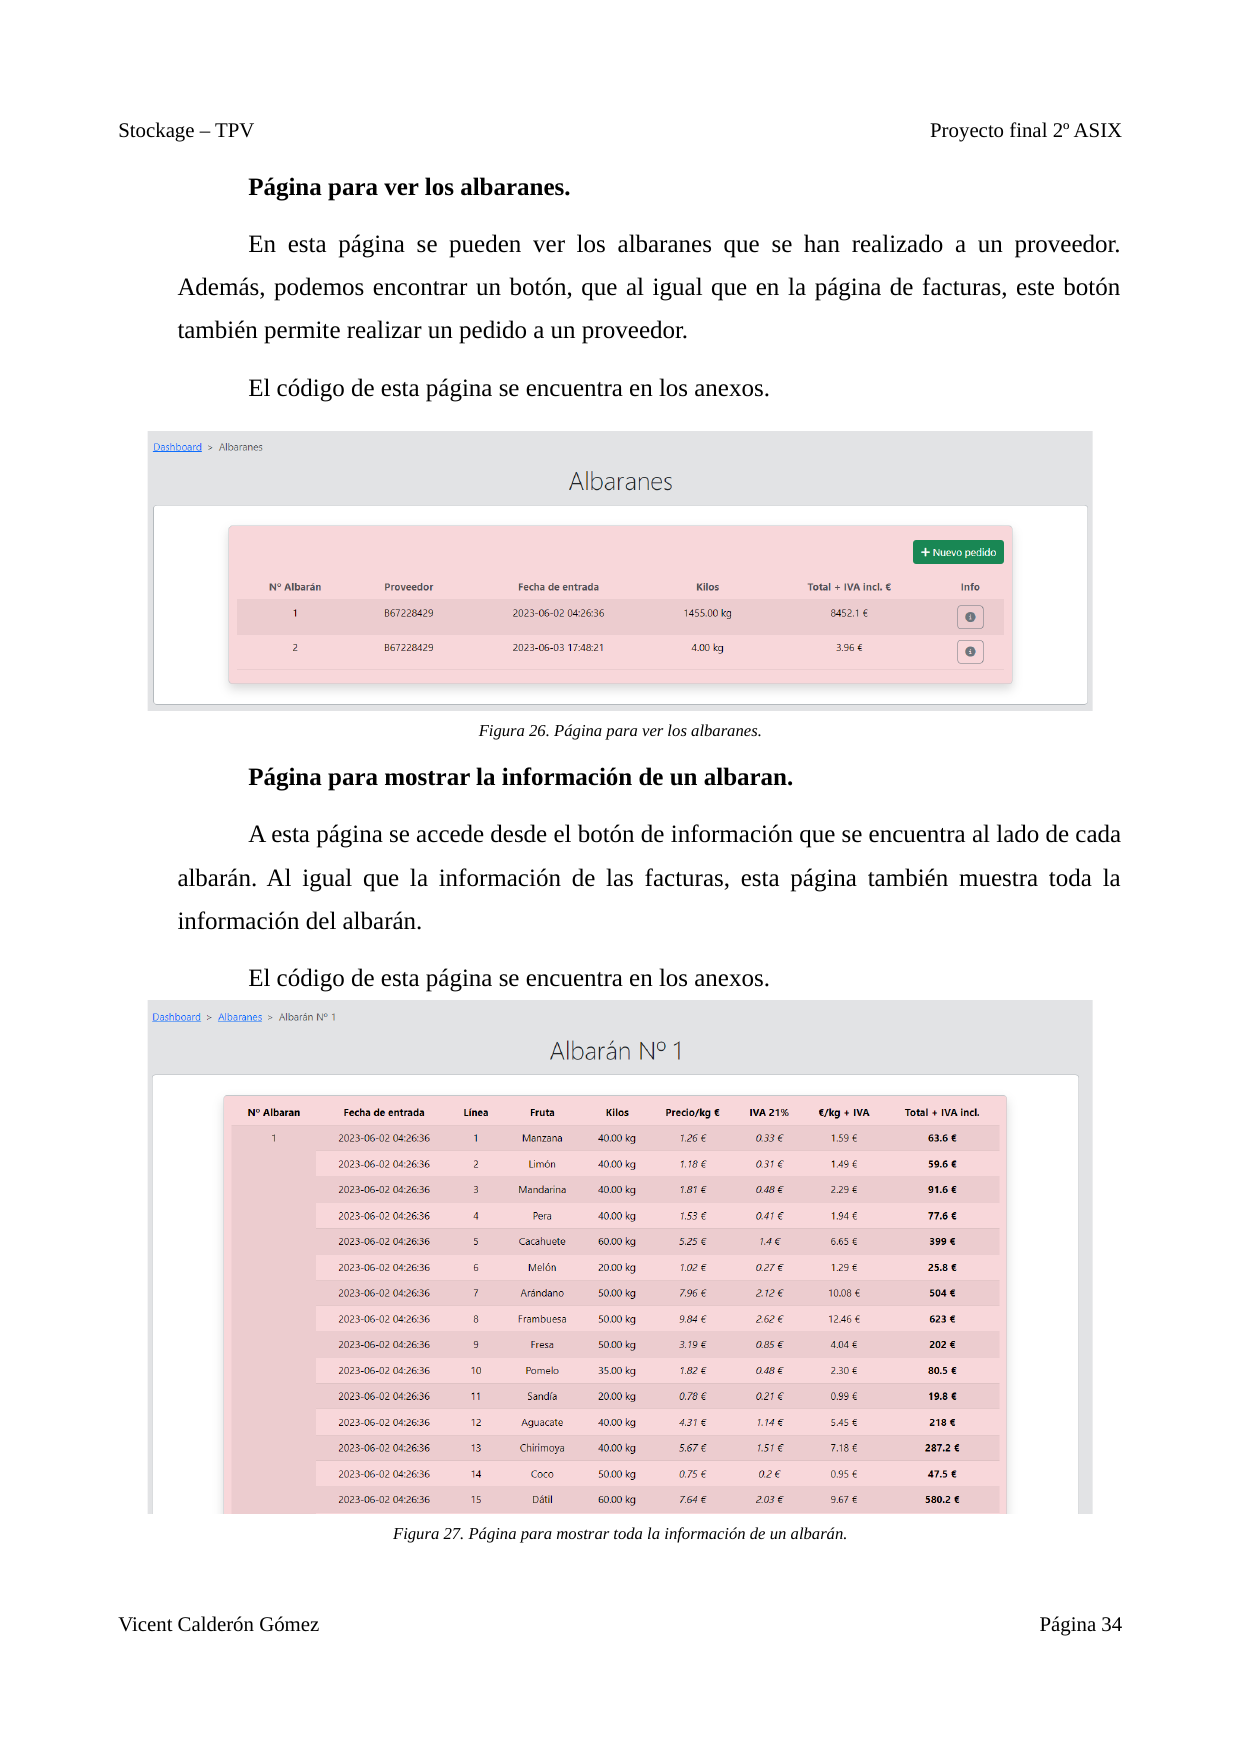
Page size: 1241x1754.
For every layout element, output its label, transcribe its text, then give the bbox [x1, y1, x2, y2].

picture [147, 1000, 1093, 1514]
text Página para mostrar la información de un albaran. [177, 762, 1122, 791]
picture [147, 431, 1093, 711]
text A esta página se accede desde el botón de información que se encuentra al lado de cada albarán. Al igual que la información de las facturas, esta página también muestra toda la información del albarán. [177, 819, 1122, 934]
text En esta página se pueden ver los albaranes que se han realizado a un proveedor. Además, podemos encontrar un botón, que al igual que en la página de facturas, este botón también permite realizar un pedido a un proveedor. [177, 229, 1122, 344]
text El código de esta página se encuentra en los anexos. [177, 963, 1122, 992]
text Figura 27. Página para mostrar toda la información de un albarán. [118, 1034, 1122, 1543]
text Figura 26. Página para ver los albaranes. [118, 443, 1122, 740]
text El código de esta página se encuentra en los anexos. [177, 373, 1122, 402]
text Página para ver los albaranes. [177, 172, 1122, 200]
